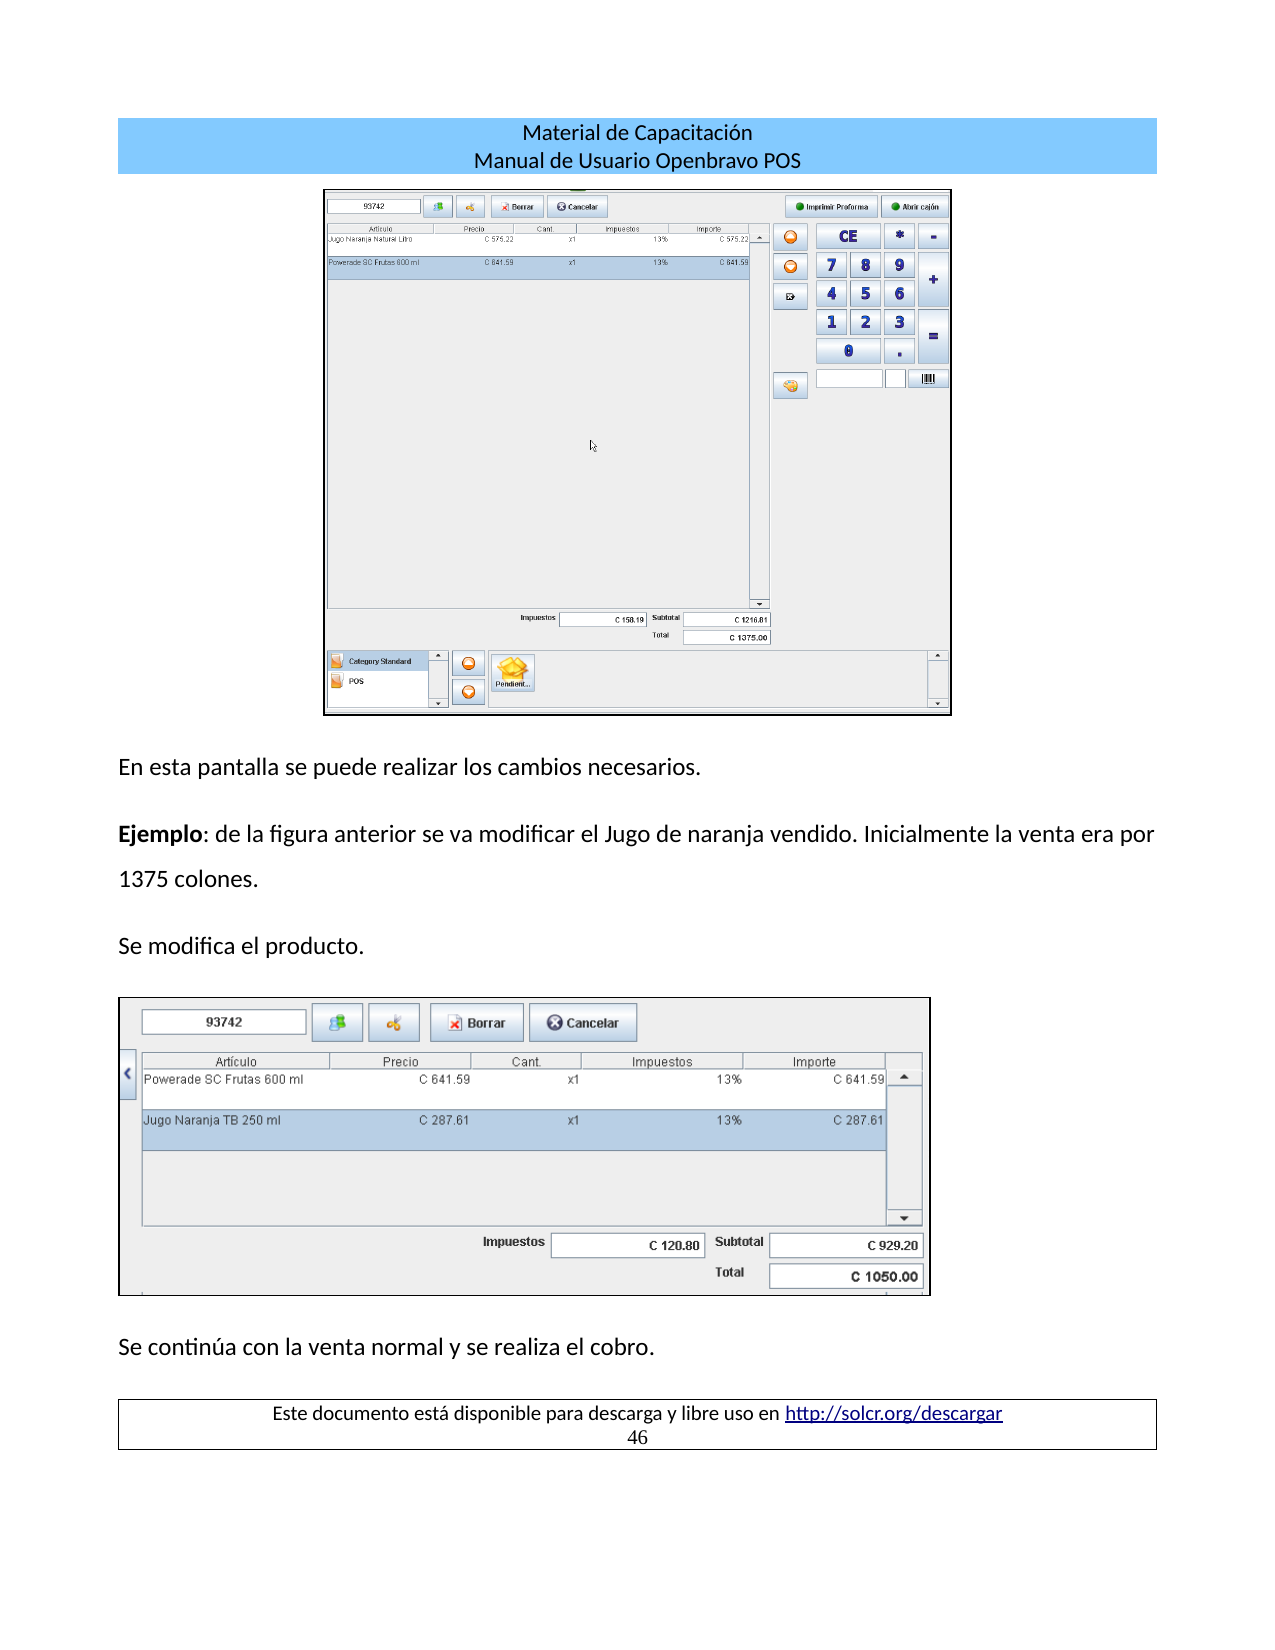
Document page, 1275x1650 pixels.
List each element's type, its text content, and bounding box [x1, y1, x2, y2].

text Ejemplo: de la figura anterior se va modificar el Jugo de naranja vendido. Inicialmente la venta era por 1375 colones. [118, 818, 1157, 894]
text En esta pantalla se puede realizar los cambios necesarios. [118, 751, 1157, 782]
text Se continúa con la venta normal y se realiza el cobro. [118, 1331, 1157, 1362]
text Se modifica el producto. [118, 930, 1157, 961]
